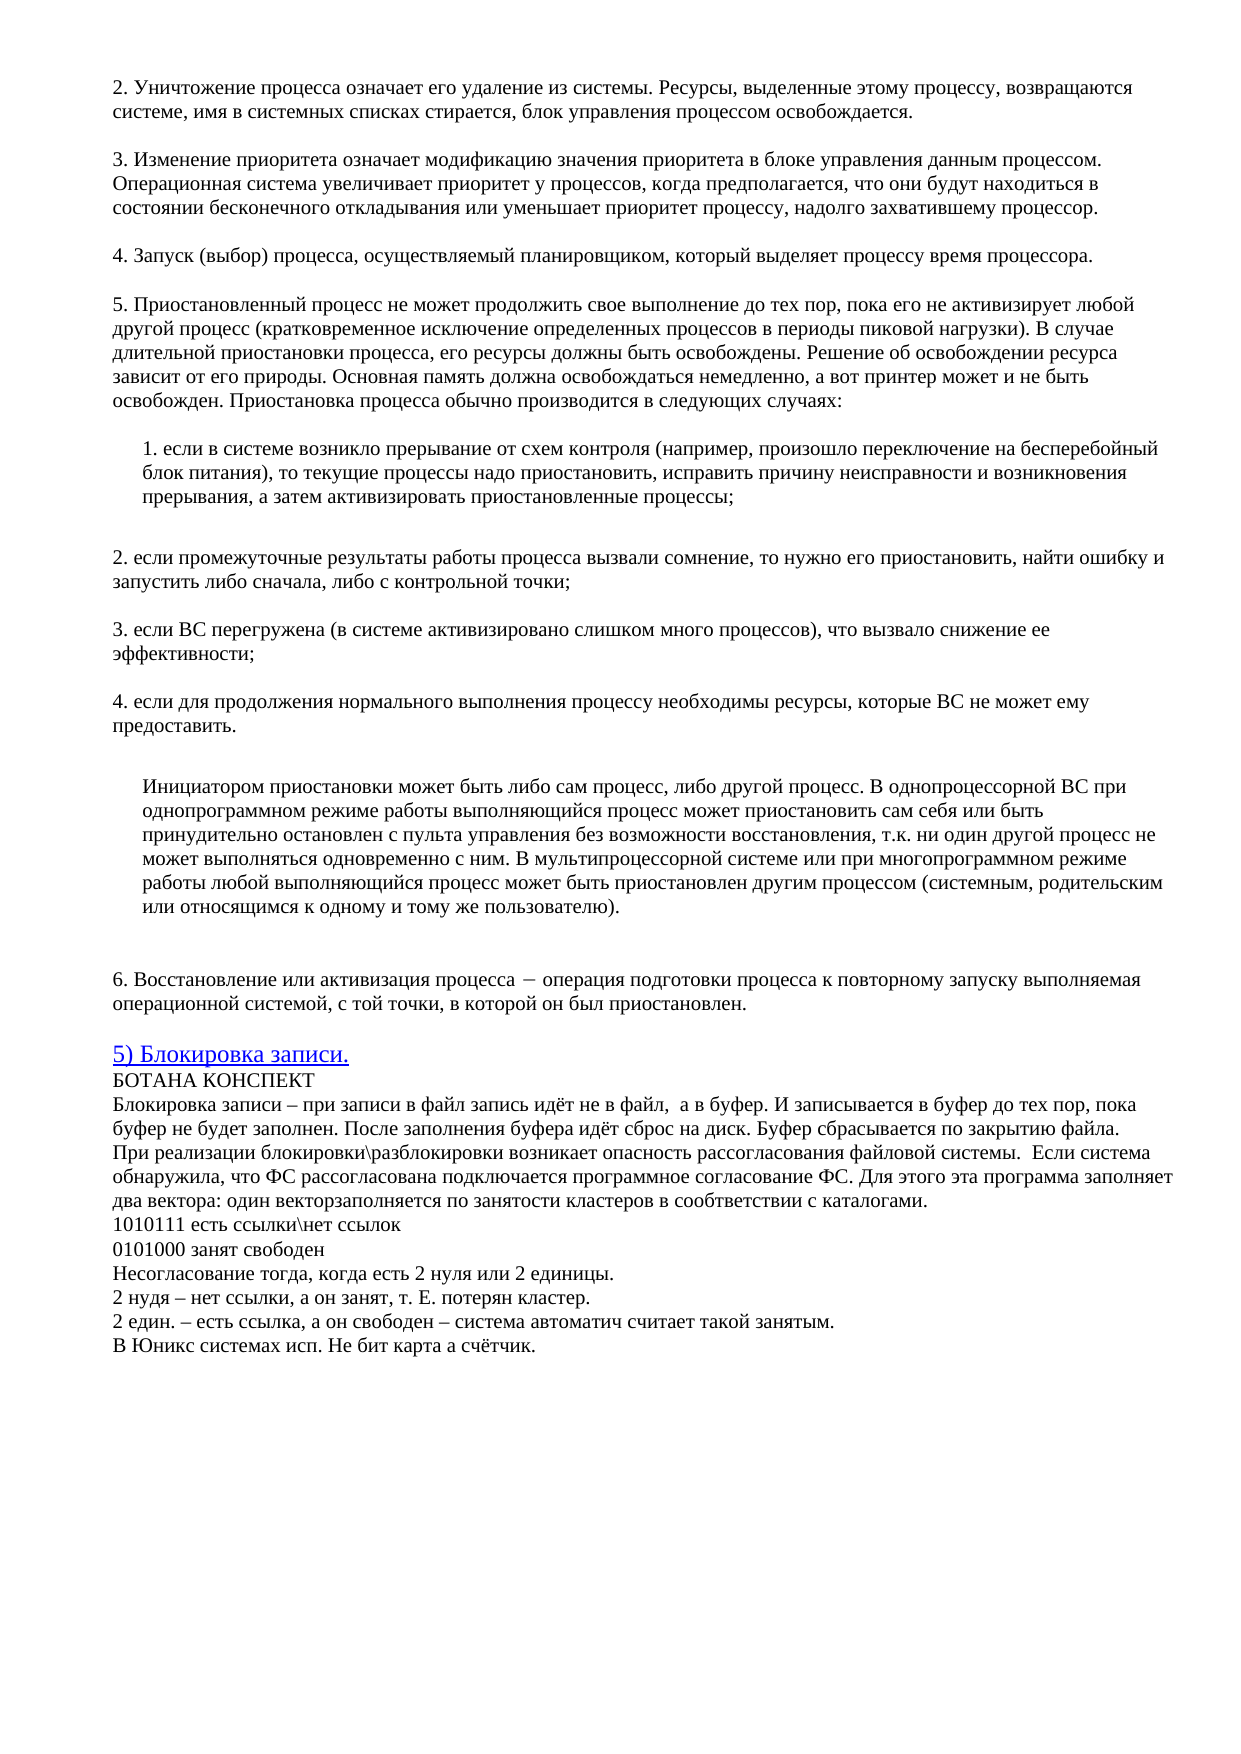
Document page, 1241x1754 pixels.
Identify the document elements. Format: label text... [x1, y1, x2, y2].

text 5. Приостановленный процесс не может продолжить свое выполнение до тех пор, пока его не активизирует любой другой процесс (кратковременное исключение определенных процессов в периоды пиковой нагрузки). В случае длительной приостановки процесса, его ресурсы должны быть освобождены. Решение об освобождении ресурса зависит от его природы. Основная память должна освобождаться немедленно, а вот принтер может и не быть освобожден. Приостановка процесса обычно производится в следующих случаях: [112, 291, 1181, 412]
text 2 един. – есть ссылка, а он свободен – система автоматич считает такой занятым. [112, 1309, 1181, 1333]
text 3. Изменение приоритета означает модификацию значения приоритета в блоке управления данным процессом. Операционная система увеличивает приоритет у процессов, когда предполагается, что они будут находиться в состоянии бесконечного откладывания или уменьшает приоритет процессу, надолго захватившему процессор. [112, 147, 1181, 219]
text При реализации блокировки\разблокировки возникает опасность рассогласования файловой системы. Если система обнаружила, что ФС рассогласована подключается программное согласование ФС. Для этого эта программа заполняет два вектора: один векторзаполняется по занятости кластеров в сообтветствии с каталогами. [112, 1140, 1181, 1212]
text Инициатором приостановки может быть либо сам процесс, либо другой процесс. В однопроцессорной ВС при однопрограммном режиме работы выполняющийся процесс может приостановить сам себя или быть принудительно остановлен с пульта управления без возможности восстановления, т.к. ни один другой процесс не может выполняться одновременно с ним. В мультипроцессорной системе или при многопрограммном режиме работы любой выполняющийся процесс может быть приостановлен другим процессом (системным, родительским или относящимся к одному и тому же пользователю). [142, 774, 1181, 918]
text 0101000 занят свободен [112, 1236, 1181, 1261]
text Несогласование тогда, когда есть 2 нуля или 2 единицы. [112, 1261, 1181, 1284]
text БОТАНА КОНСПЕКТ [112, 1068, 1181, 1092]
text 2. Уничтожение процесса означает его удаление из системы. Ресурсы, выделенные этому процессу, возвращаются системе, имя в системных списках стирается, блок управления процессом освобождается. [112, 75, 1181, 123]
text 4. Запуск (выбор) процесса, осуществляемый планировщиком, который выделяет процессу время процессора. [112, 243, 1181, 267]
text 1. если в системе возникло прерывание от схем контроля (например, произошло переключение на бесперебойный блок питания), то текущие процессы надо приостановить, исправить причину неисправности и возникновения прерывания, а затем активизировать приостановленные процессы; [142, 436, 1181, 508]
text 5) Блокировка записи. [112, 1039, 1181, 1068]
text 1010111 есть ссылки\нет ссылок [112, 1212, 1181, 1236]
text 2 нудя – нет ссылки, а он занят, т. Е. потерян кластер. [112, 1284, 1181, 1309]
text 2. если промежуточные результаты работы процесса вызвали сомнение, то нужно его приостановить, найти ошибку и запустить либо сначала, либо с контрольной точки; [112, 544, 1181, 593]
text В Юникс системах исп. Не бит карта а счётчик. [112, 1333, 1181, 1357]
text 6. Восстановление или активизация процесса ¾ операция подготовки процесса к повторному запуску выполняемая операционной системой, с той точки, в которой он был приостановлен. [112, 967, 1181, 1015]
text 4. если для продолжения нормального выполнения процессу необходимы ресурсы, которые ВС не может ему предоставить. [112, 689, 1181, 737]
text 3. если ВС перегружена (в системе активизировано слишком много процессов), что вызвало снижение ее эффективности; [112, 617, 1181, 665]
text Блокировка записи – при записи в файл запись идёт не в файл, а в буфер. И записывается в буфер до тех пор, пока буфер не будет заполнен. После заполнения буфера идёт сброс на диск. Буфер сбрасывается по закрытию файла. [112, 1092, 1181, 1140]
